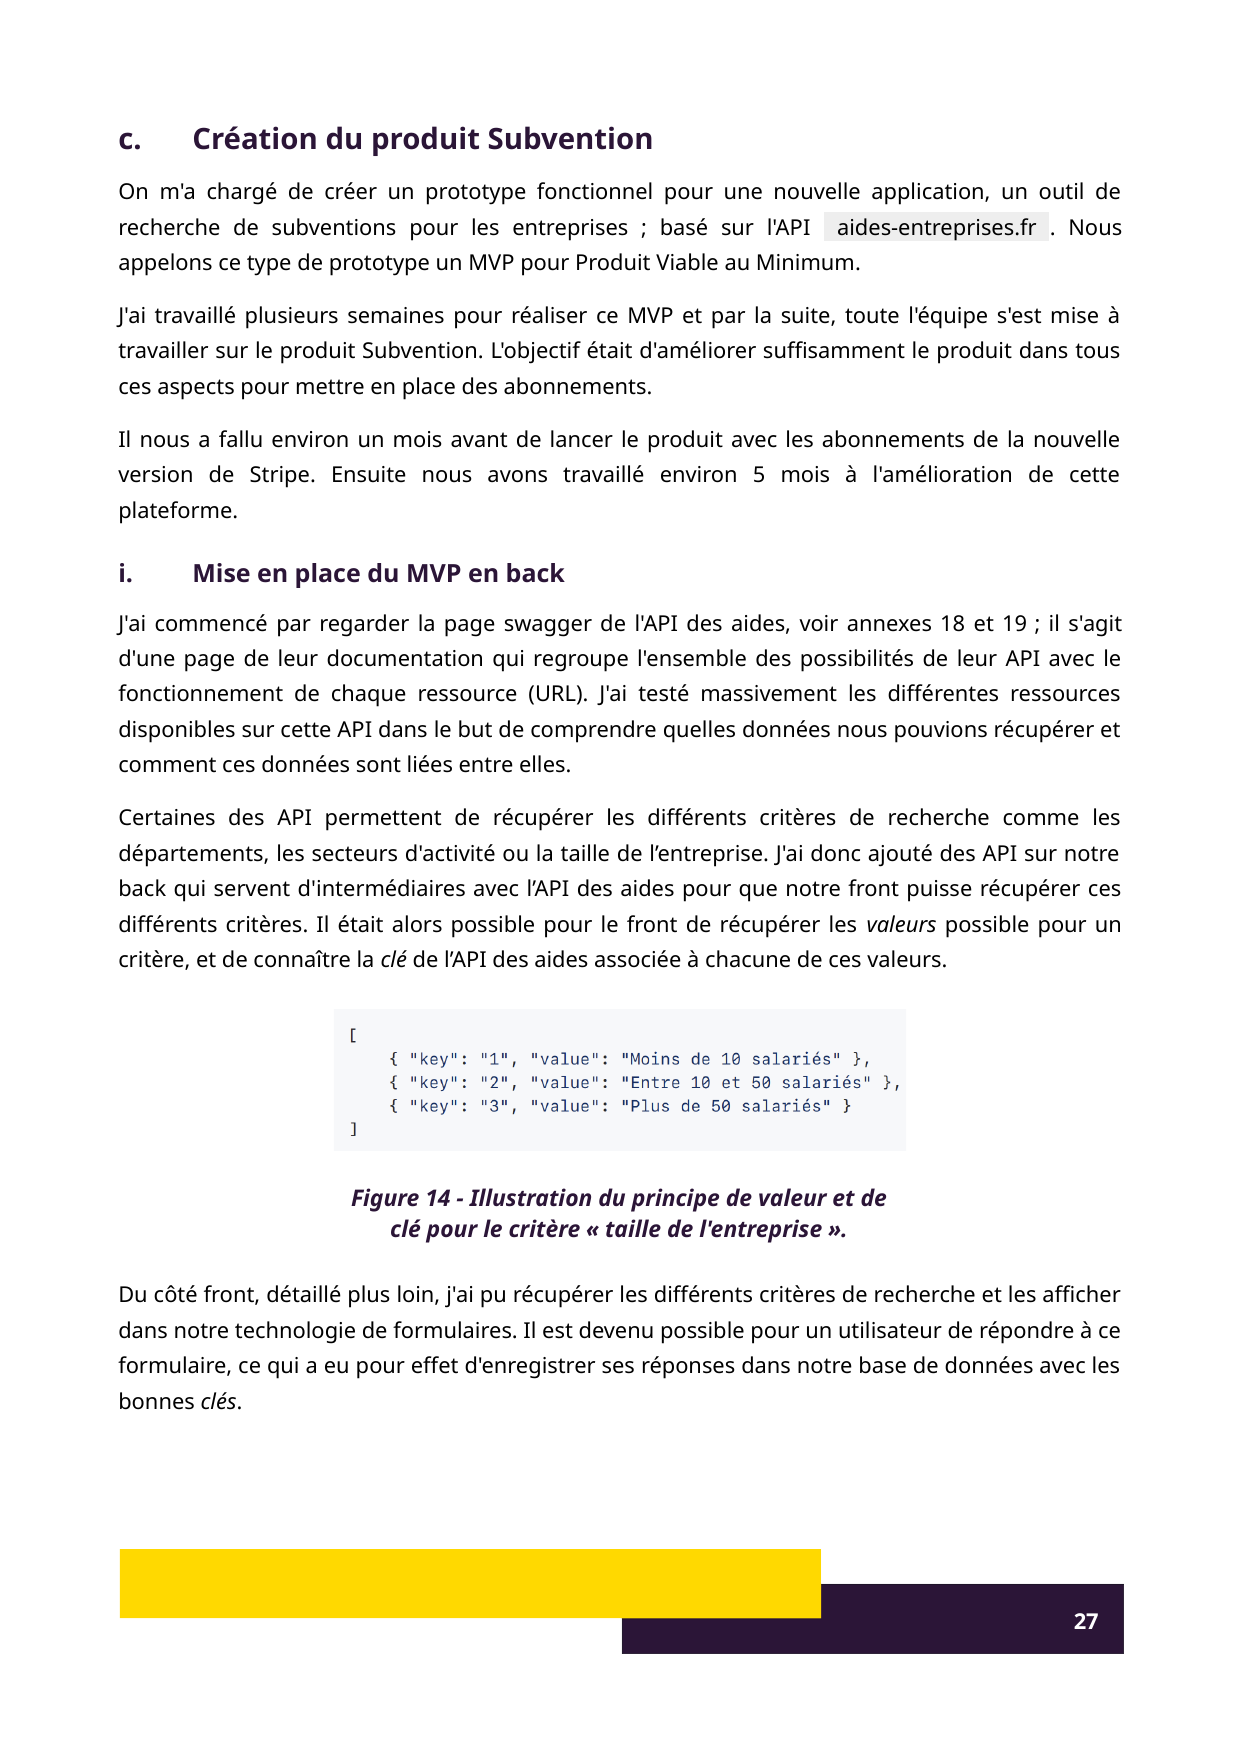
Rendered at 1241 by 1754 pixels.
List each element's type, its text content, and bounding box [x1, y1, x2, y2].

text Il nous a fallu environ un mois avant de lancer le produit avec les abonnements de la nouvelle version de Stripe. Ensuite nous avons travaillé environ 5 mois à l'amélioration de cette plateforme. [118, 418, 1122, 525]
text Figure 14 - Illustration du principe de valeur et de clé pour le critère « taille de l'entreprise ». [334, 1182, 906, 1244]
text Du côté front, détaillé plus loin, j'ai pu récupérer les différents critères de recherche et les afficher dans notre technologie de formulaires. Il est devenu possible pour un utilisateur de répondre à ce formulaire, ce qui a eu pour effet d'enregistrer ses réponses dans notre base de données avec les bonnes clés. [118, 1274, 1122, 1416]
subtitle c. Création du produit Subvention [118, 118, 1122, 158]
subtitle i. Mise en place du MVP en back [118, 554, 1122, 589]
picture [333, 1009, 907, 1151]
text J'ai commencé par regarder la page swagger de l'API des aides, voir annexes 18 et 19 ; il s'agit d'une page de leur documentation qui regroupe l'ensemble des possibilités de leur API avec le fonctionnement de chaque ressource (URL). J'ai testé massivement les différentes ressources disponibles sur cette API dans le but de comprendre quelles données nous pouvions récupérer et comment ces données sont liées entre elles. [118, 602, 1122, 779]
text On m'a chargé de créer un prototype fonctionnel pour une nouvelle application, un outil de recherche de subventions pour les entreprises ; basé sur l'API aides-entreprises.fr . Nous appelons ce type de prototype un MVP pour Produit Viable au Minimum. [118, 171, 1122, 277]
picture [119, 1549, 1124, 1654]
text Certaines des API permettent de récupérer les différents critères de recherche comme les départements, les secteurs d'activité ou la taille de l’entreprise. J'ai donc ajouté des API sur notre back qui servent d'intermédiaires avec l’API des aides pour que notre front puisse récupérer ces différents critères. Il était alors possible pour le front de récupérer les valeurs possible pour un critère, et de connaître la clé de l’API des aides associée à chacune de ces valeurs. [118, 797, 1122, 974]
text J'ai travaillé plusieurs semaines pour réaliser ce MVP et par la suite, toute l'équipe s'est mise à travailler sur le produit Subvention. L'objectif était d'améliorer suffisamment le produit dans tous ces aspects pour mettre en place des abonnements. [118, 294, 1122, 401]
